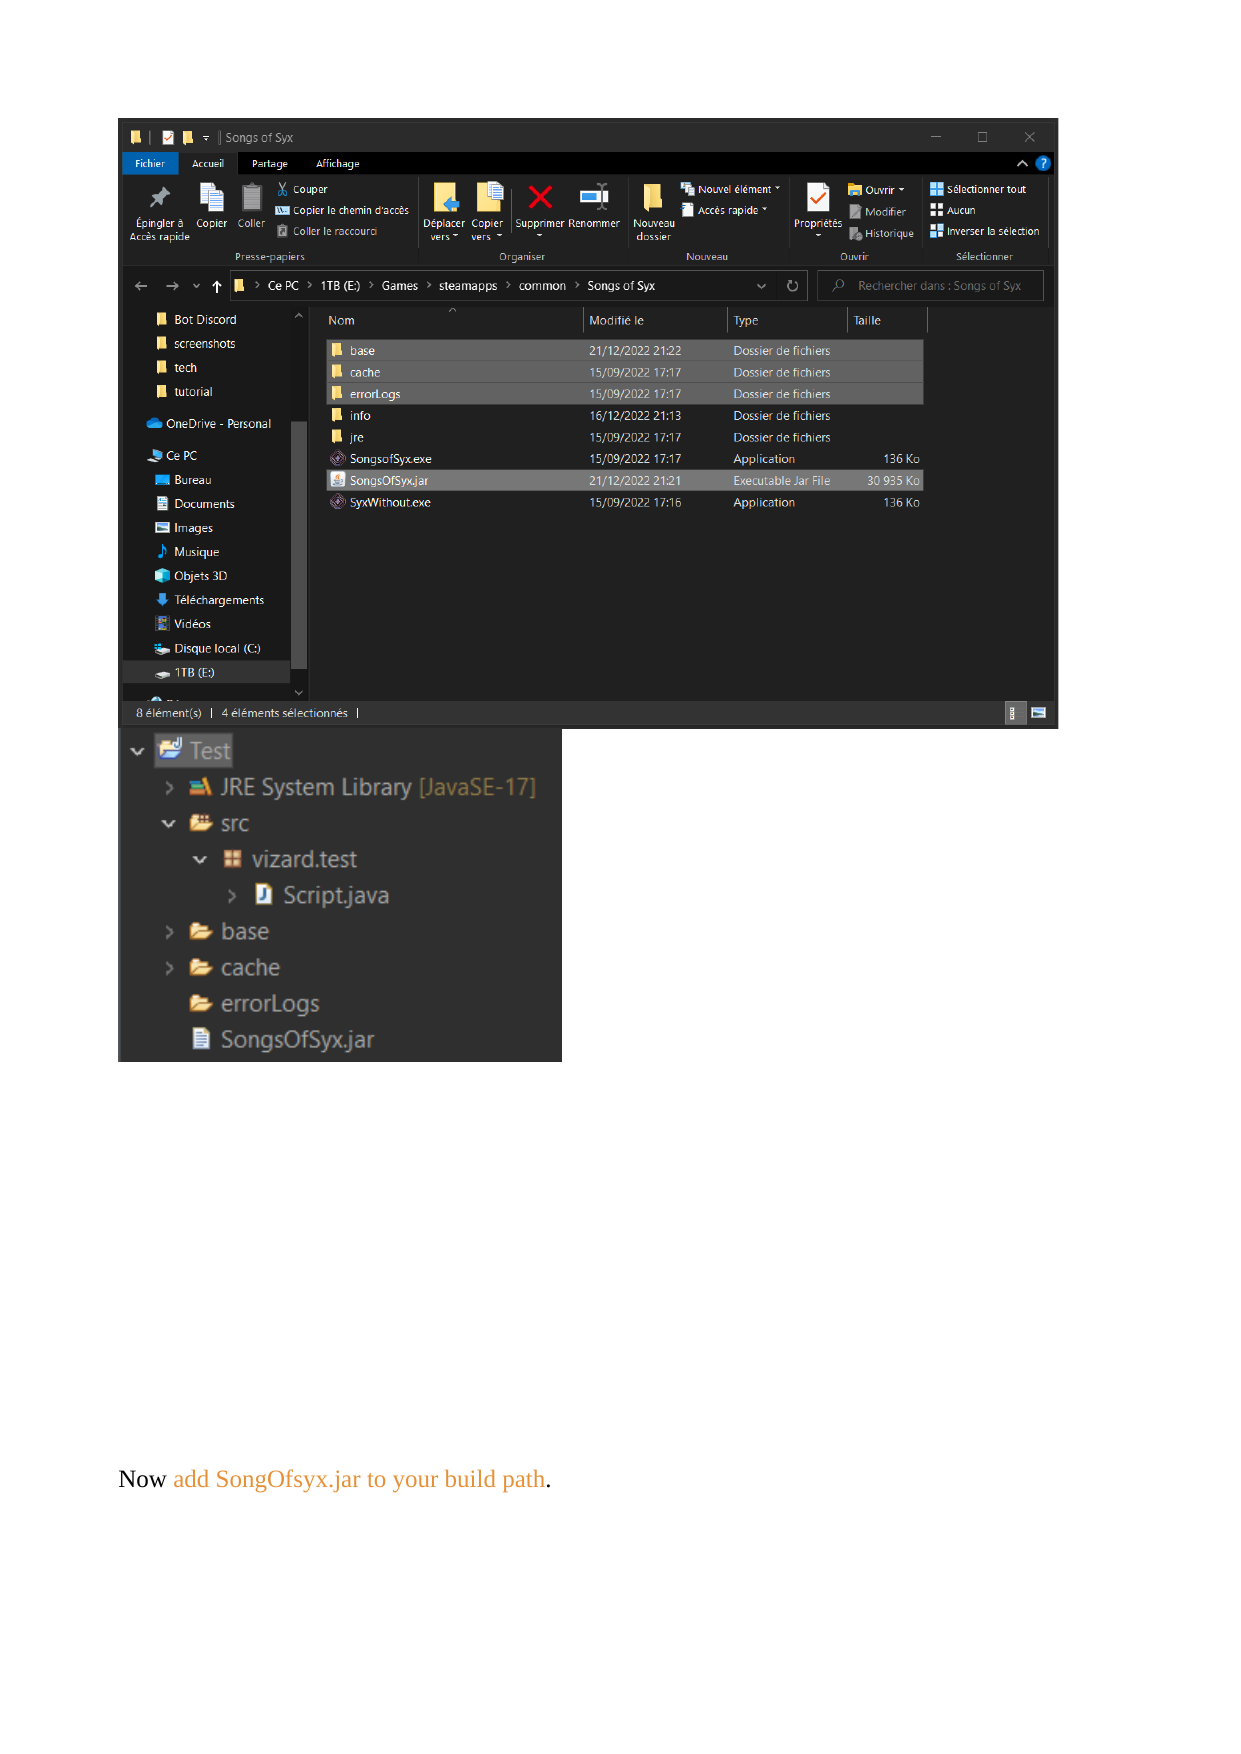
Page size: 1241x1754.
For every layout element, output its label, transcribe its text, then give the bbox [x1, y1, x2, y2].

picture [118, 118, 1059, 1062]
text Now add SongOfsyx.jar to your build path. [118, 1464, 1122, 1493]
